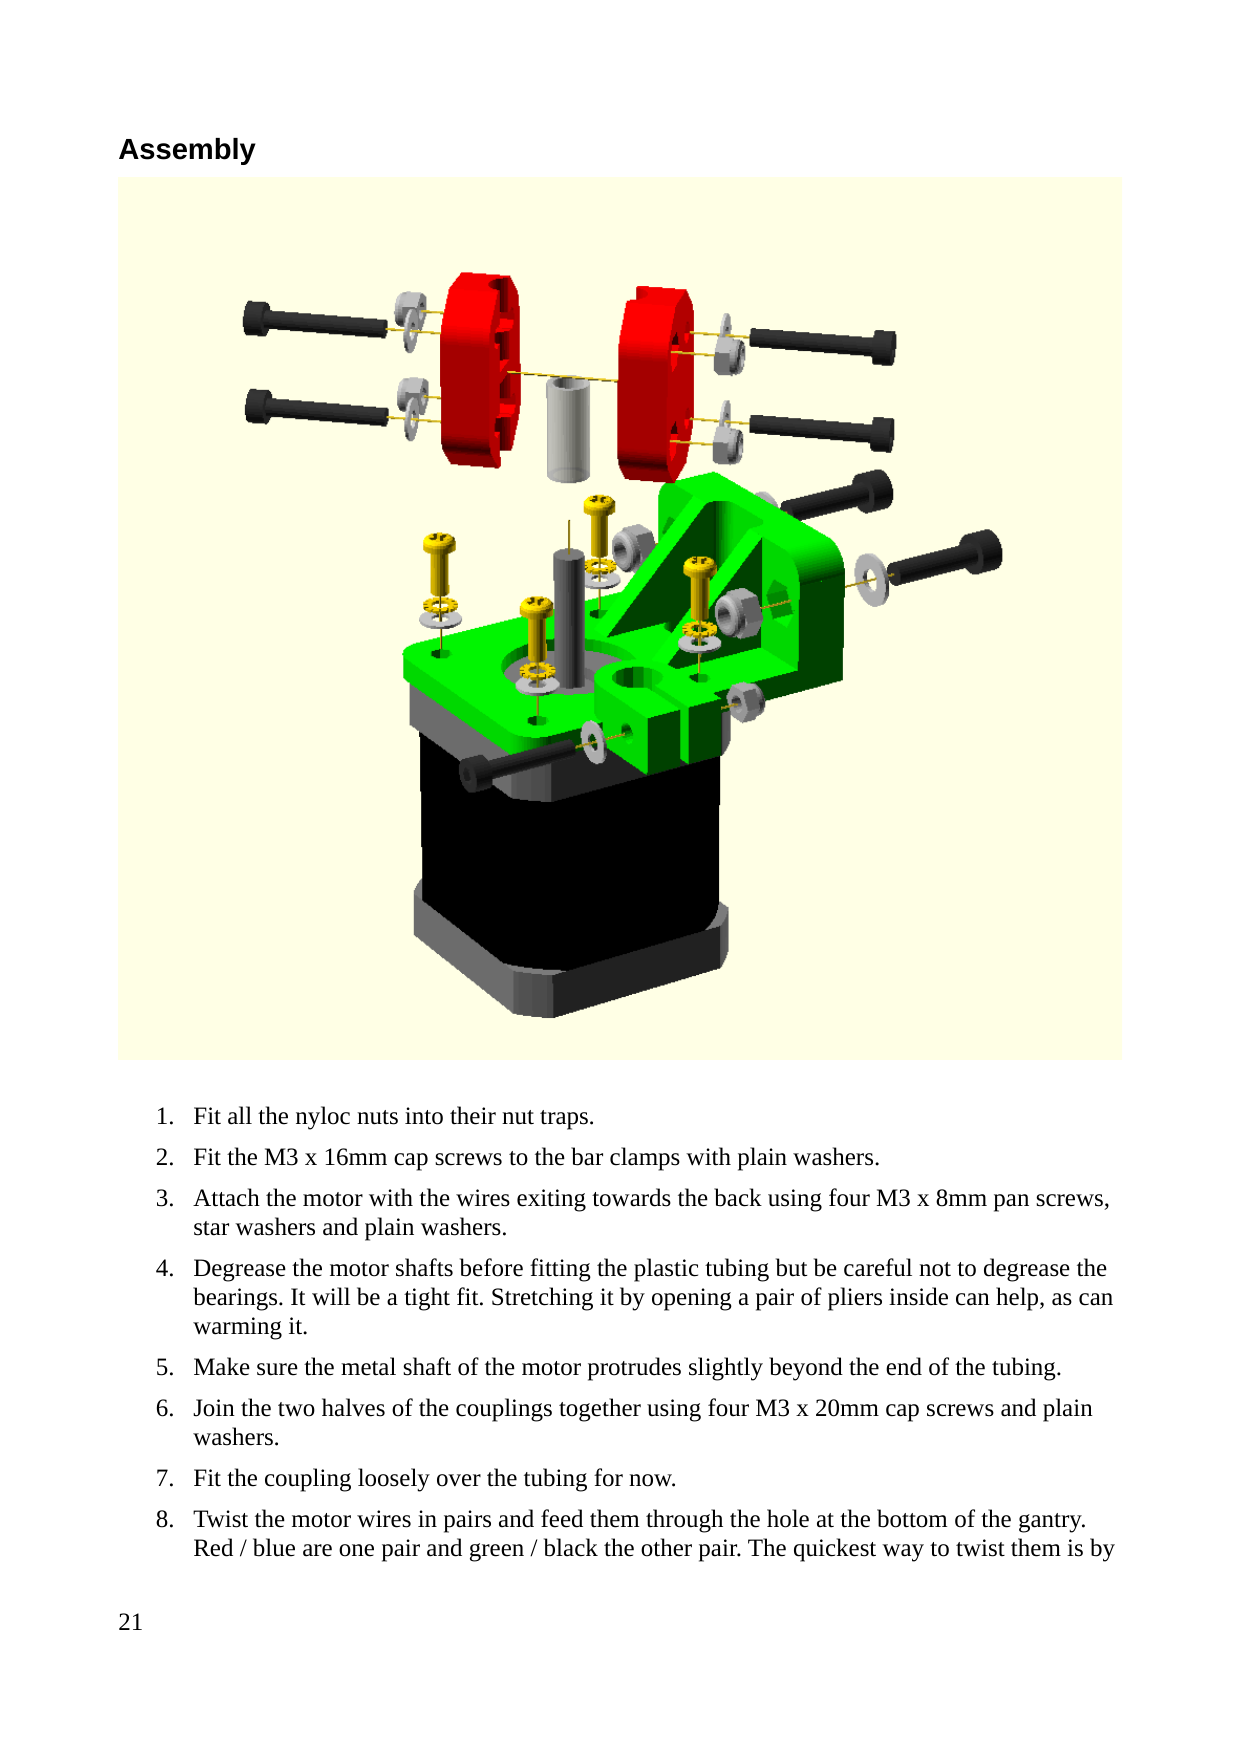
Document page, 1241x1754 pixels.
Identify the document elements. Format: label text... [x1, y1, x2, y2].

list Degrease the motor shafts before fitting the plastic tubing but be careful not to degrease the bearings. It will be a tight fit. Stretching it by opening a pair of pliers inside can help, as can warming it. [156, 1253, 1122, 1339]
subtitle Assembly [118, 132, 1122, 165]
list Twist the motor wires in pairs and feed them through the hole at the bottom of the gantry. Red / blue are one pair and green / black the other pair. The quickest way to twist them is by [156, 1504, 1122, 1562]
list Fit the coupling loosely over the tubing for now. [156, 1463, 1122, 1492]
list Join the two halves of the couplings together using four M3 x 20mm cap screws and plain washers. [156, 1393, 1122, 1451]
picture [118, 177, 1123, 1060]
list Fit all the nyloc nuts into their nut traps. [156, 1101, 1122, 1129]
list Fit the M3 x 16mm cap screws to the bar clamps with plain washers. [156, 1142, 1122, 1171]
list Attach the motor with the wires exiting towards the back using four M3 x 8mm pan screws, star washers and plain washers. [156, 1183, 1122, 1241]
list Make sure the metal shaft of the motor protrudes slightly beyond the end of the tubing. [156, 1352, 1122, 1381]
